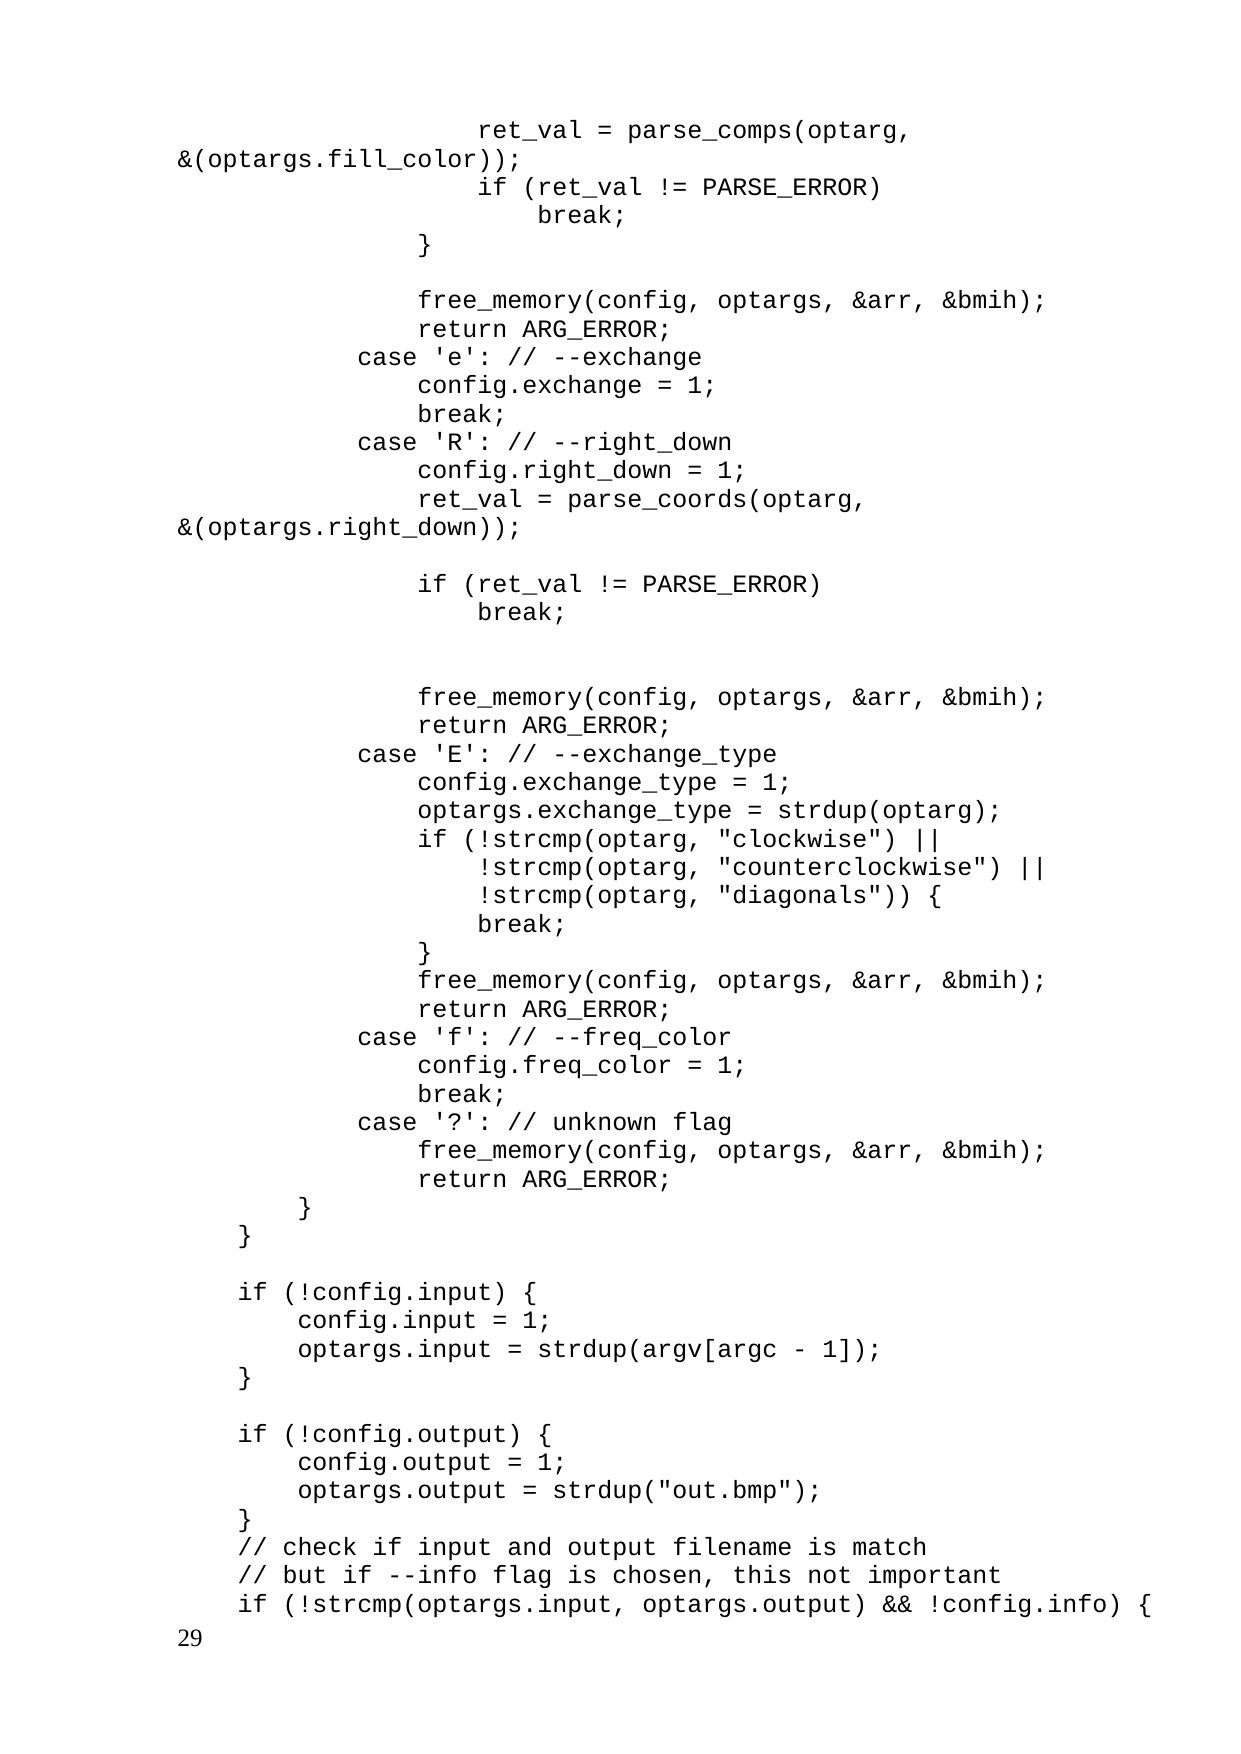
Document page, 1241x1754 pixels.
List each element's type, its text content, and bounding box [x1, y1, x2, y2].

text if (!strcmp(optarg, "clockwise") || [177, 826, 1181, 855]
text break; [177, 911, 1181, 940]
text if (ret_val != PARSE_ERROR) [177, 571, 1181, 600]
text break; [177, 600, 1181, 628]
text free_memory(config, optargs, &arr, &bmih); [177, 1138, 1181, 1166]
text } [177, 231, 1181, 260]
text config.exchange = 1; [177, 373, 1181, 401]
text case 'R': // --right_down [177, 430, 1181, 458]
text optargs.input = strdup(argv[argc - 1]); [177, 1336, 1181, 1365]
text return ARG_ERROR; [177, 713, 1181, 741]
text return ARG_ERROR; [177, 316, 1181, 345]
text } [177, 1506, 1181, 1535]
text config.exchange_type = 1; [177, 770, 1181, 798]
text config.freq_color = 1; [177, 1053, 1181, 1081]
text // but if --info flag is chosen, this not important [177, 1563, 1181, 1591]
text !strcmp(optarg, "counterclockwise") || [177, 855, 1181, 883]
text ret_val = parse_comps(optarg, &(optargs.fill_color)); [177, 118, 1181, 175]
text config.right_down = 1; [177, 458, 1181, 486]
text optargs.output = strdup("out.bmp"); [177, 1478, 1181, 1506]
text } [177, 1223, 1181, 1251]
text case '?': // unknown flag [177, 1110, 1181, 1138]
text if (!strcmp(optargs.input, optargs.output) && !config.info) { [177, 1591, 1181, 1620]
text case 'E': // --exchange_type [177, 741, 1181, 770]
text case 'f': // --freq_color [177, 1025, 1181, 1053]
text ret_val = parse_coords(optarg, &(optargs.right_down)); [177, 486, 1181, 543]
text return ARG_ERROR; [177, 1166, 1181, 1195]
text if (!config.output) { [177, 1421, 1181, 1450]
text } [177, 940, 1181, 968]
text if (!config.input) { [177, 1280, 1181, 1308]
text optargs.exchange_type = strdup(optarg); [177, 798, 1181, 826]
text case 'e': // --exchange [177, 345, 1181, 373]
text config.output = 1; [177, 1450, 1181, 1478]
text !strcmp(optarg, "diagonals")) { [177, 883, 1181, 911]
text break; [177, 401, 1181, 430]
text break; [177, 203, 1181, 231]
text break; [177, 1081, 1181, 1110]
text config.input = 1; [177, 1308, 1181, 1336]
text free_memory(config, optargs, &arr, &bmih); [177, 968, 1181, 996]
text free_memory(config, optargs, &arr, &bmih); [177, 685, 1181, 713]
text free_memory(config, optargs, &arr, &bmih); [177, 288, 1181, 316]
text // check if input and output filename is match [177, 1535, 1181, 1563]
text } [177, 1365, 1181, 1393]
text if (ret_val != PARSE_ERROR) [177, 175, 1181, 203]
text return ARG_ERROR; [177, 996, 1181, 1025]
text } [177, 1195, 1181, 1223]
